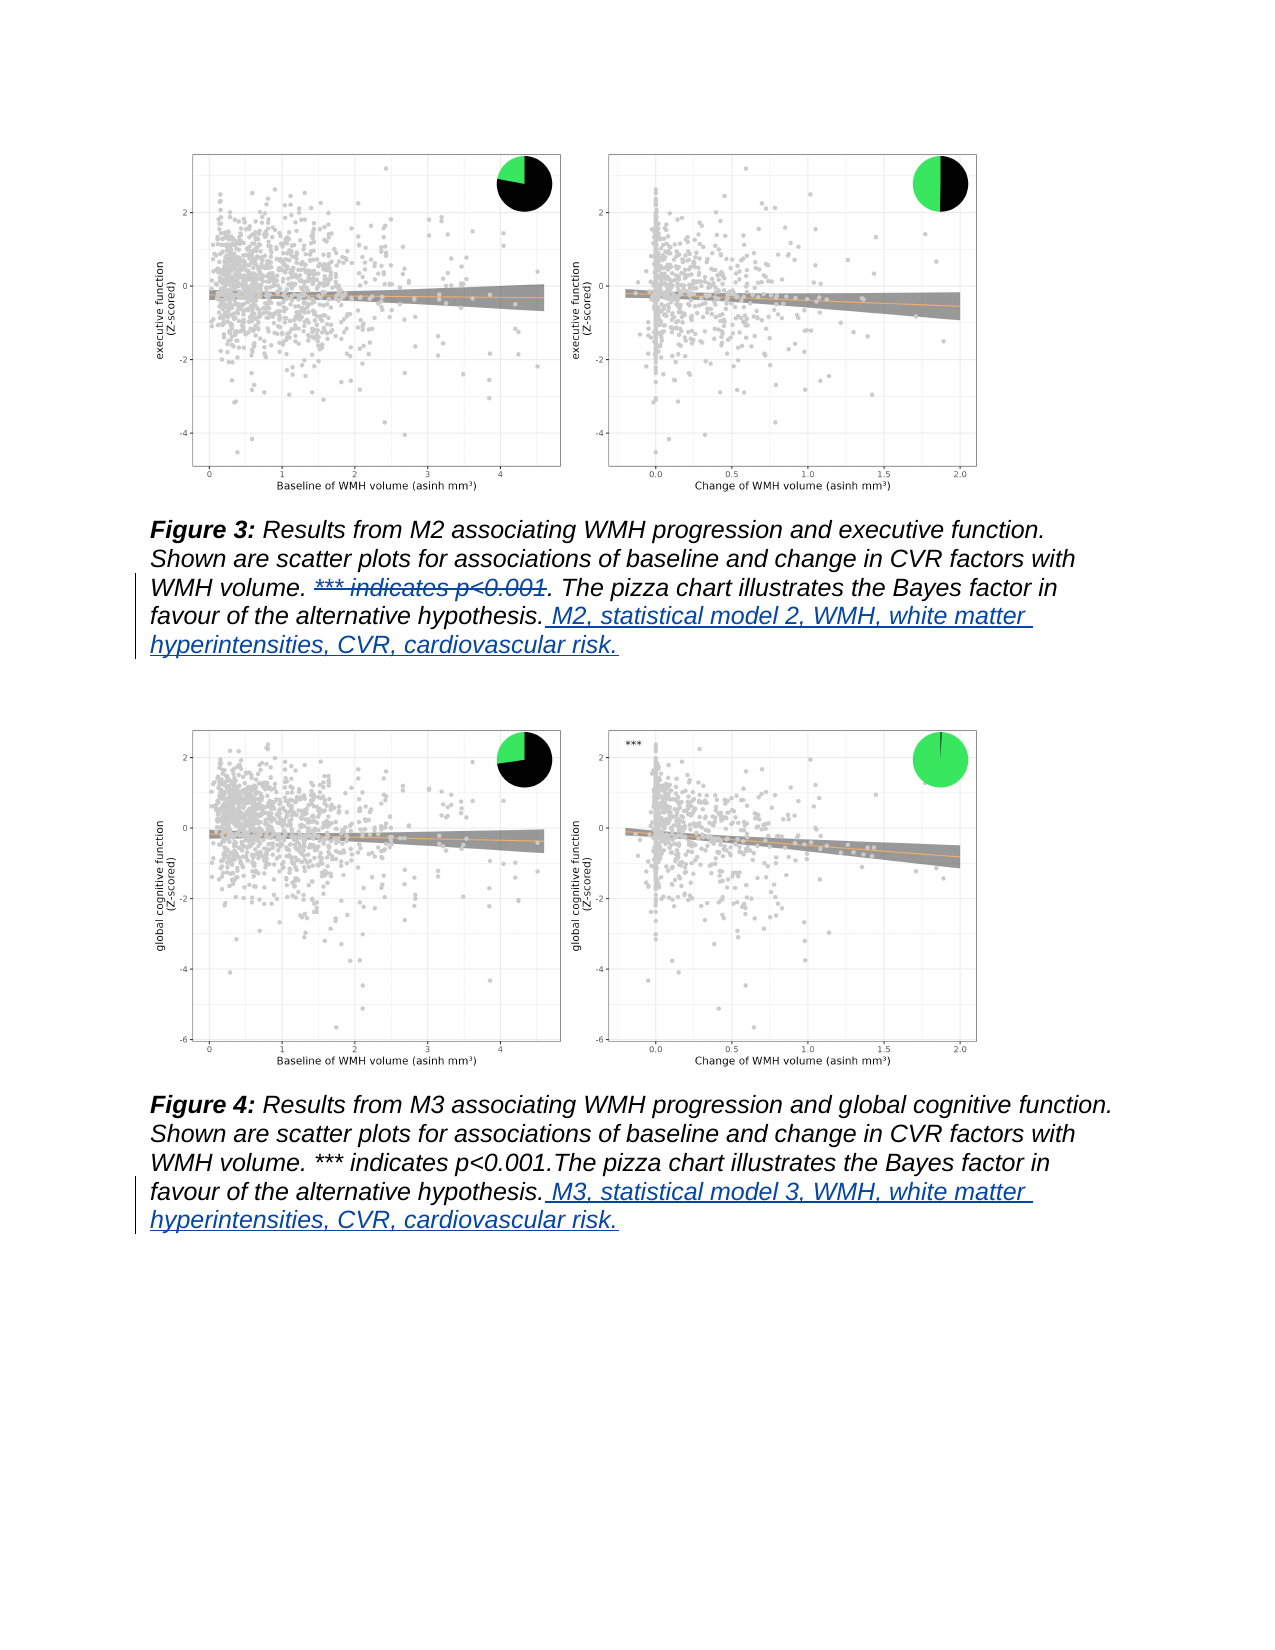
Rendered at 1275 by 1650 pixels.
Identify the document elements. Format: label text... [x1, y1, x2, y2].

text Figure 3: Results from M2 associating WMH progression and executive function. Shown are scatter plots for associations of baseline and change in CVR factors with WMH volume. . The pizza chart illustrates the Bayes factor in favour of the alternative hypothesis. M2, statistical model 2, WMH, white matter hyperintensities, CVR, cardiovascular risk. [150, 515, 1125, 659]
text Figure 4: Results from M3 associating WMH progression and global cognitive function. Shown are scatter plots for associations of baseline and change in CVR factors with WMH volume. *** indicates p<0.001.The pizza chart illustrates the Bayes factor in favour of the alternative hypothesis. M3, statistical model 3, WMH, white matter hyperintensities, CVR, cardiovascular risk. [150, 1090, 1125, 1234]
picture [150, 150, 982, 497]
picture [150, 725, 982, 1072]
